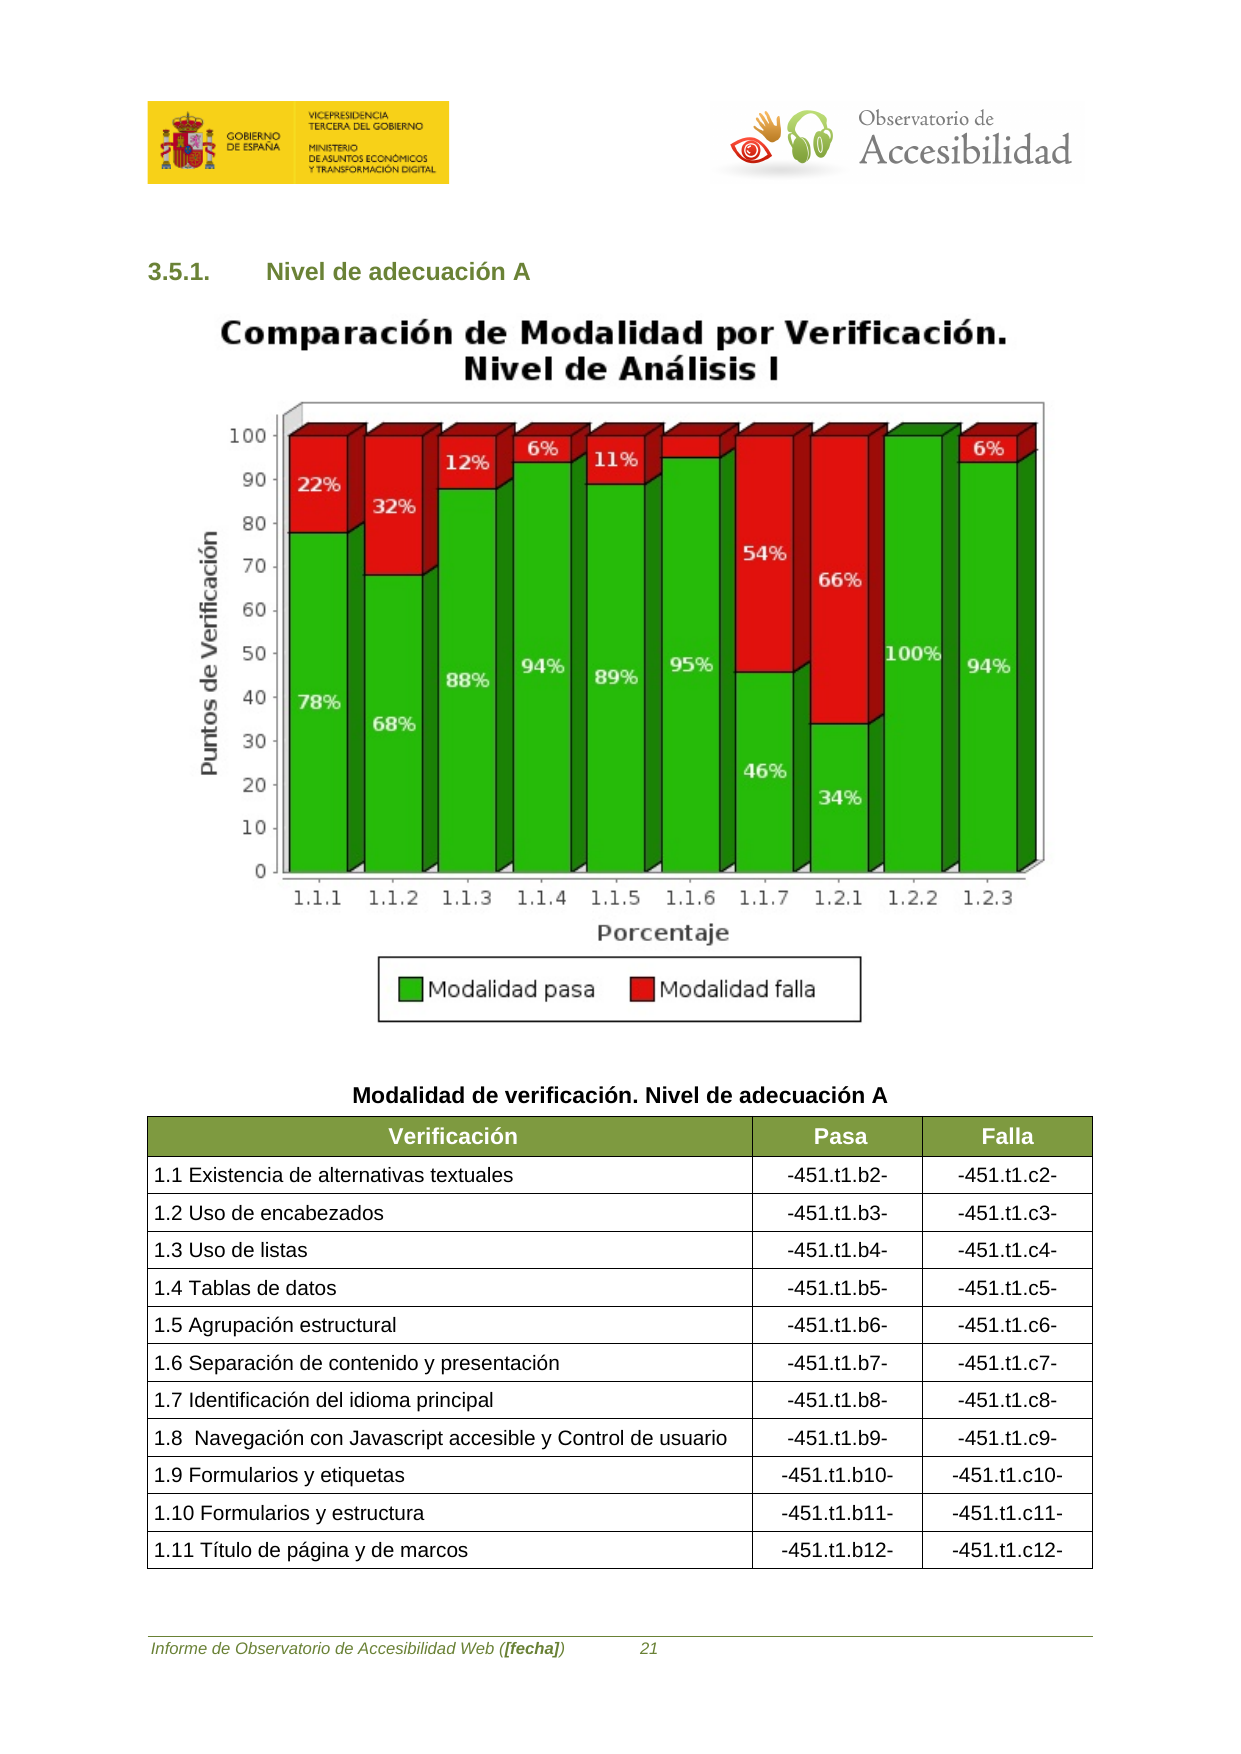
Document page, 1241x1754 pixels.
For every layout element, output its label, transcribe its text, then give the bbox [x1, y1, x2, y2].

table_cell 1.9 Formularios y etiquetas [148, 1457, 752, 1493]
table_cell -451.t1.c8- [923, 1382, 1092, 1418]
table_cell -451.t1.b11- [753, 1494, 922, 1531]
table_cell -451.t1.b9- [753, 1419, 922, 1456]
table_cell -451.t1.b5- [753, 1269, 922, 1306]
table_cell -451.t1.b2- [753, 1157, 922, 1193]
table_header Pasa [753, 1117, 922, 1156]
table_cell 1.1 Existencia de alternativas textuales [148, 1157, 752, 1193]
table_cell 1.10 Formularios y estructura [148, 1494, 752, 1531]
picture [178, 313, 1062, 1024]
table_cell 1.5 Agrupación estructural [148, 1307, 752, 1343]
table_cell -451.t1.c6- [923, 1307, 1092, 1343]
table_cell 1.2 Uso de encabezados [148, 1194, 752, 1231]
table_header Verificación [148, 1117, 752, 1156]
table_cell -451.t1.c12- [923, 1532, 1092, 1568]
table_cell -451.t1.c7- [923, 1344, 1092, 1381]
picture [147, 101, 450, 184]
table_cell -451.t1.b3- [753, 1194, 922, 1231]
table_cell 1.6 Separación de contenido y presentación [148, 1344, 752, 1381]
table_cell -451.t1.c11- [923, 1494, 1092, 1531]
table_cell 1.3 Uso de listas [148, 1232, 752, 1268]
table_cell -451.t1.b12- [753, 1532, 922, 1568]
table_cell -451.t1.b6- [753, 1307, 922, 1343]
table_cell 1.11 Título de página y de marcos [148, 1532, 752, 1568]
table_cell -451.t1.c10- [923, 1457, 1092, 1493]
table_cell 1.4 Tablas de datos [148, 1269, 752, 1306]
text Modalidad de verificación. Nivel de adecuación A [148, 1082, 1092, 1108]
table_cell -451.t1.b10- [753, 1457, 922, 1493]
table_header Falla [923, 1117, 1092, 1156]
table_cell -451.t1.c2- [923, 1157, 1092, 1193]
table_cell 1.8 Navegación con Javascript accesible y Control de usuario [148, 1419, 752, 1456]
table_cell -451.t1.c4- [923, 1232, 1092, 1268]
picture [710, 101, 1086, 184]
table_cell -451.t1.c3- [923, 1194, 1092, 1231]
table_cell -451.t1.c5- [923, 1269, 1092, 1306]
subtitle Nivel de adecuación A [148, 257, 1092, 286]
table_cell -451.t1.c9- [923, 1419, 1092, 1456]
table_cell -451.t1.b7- [753, 1344, 922, 1381]
table_cell -451.t1.b8- [753, 1382, 922, 1418]
table_cell -451.t1.b4- [753, 1232, 922, 1268]
table_cell 1.7 Identificación del idioma principal [148, 1382, 752, 1418]
